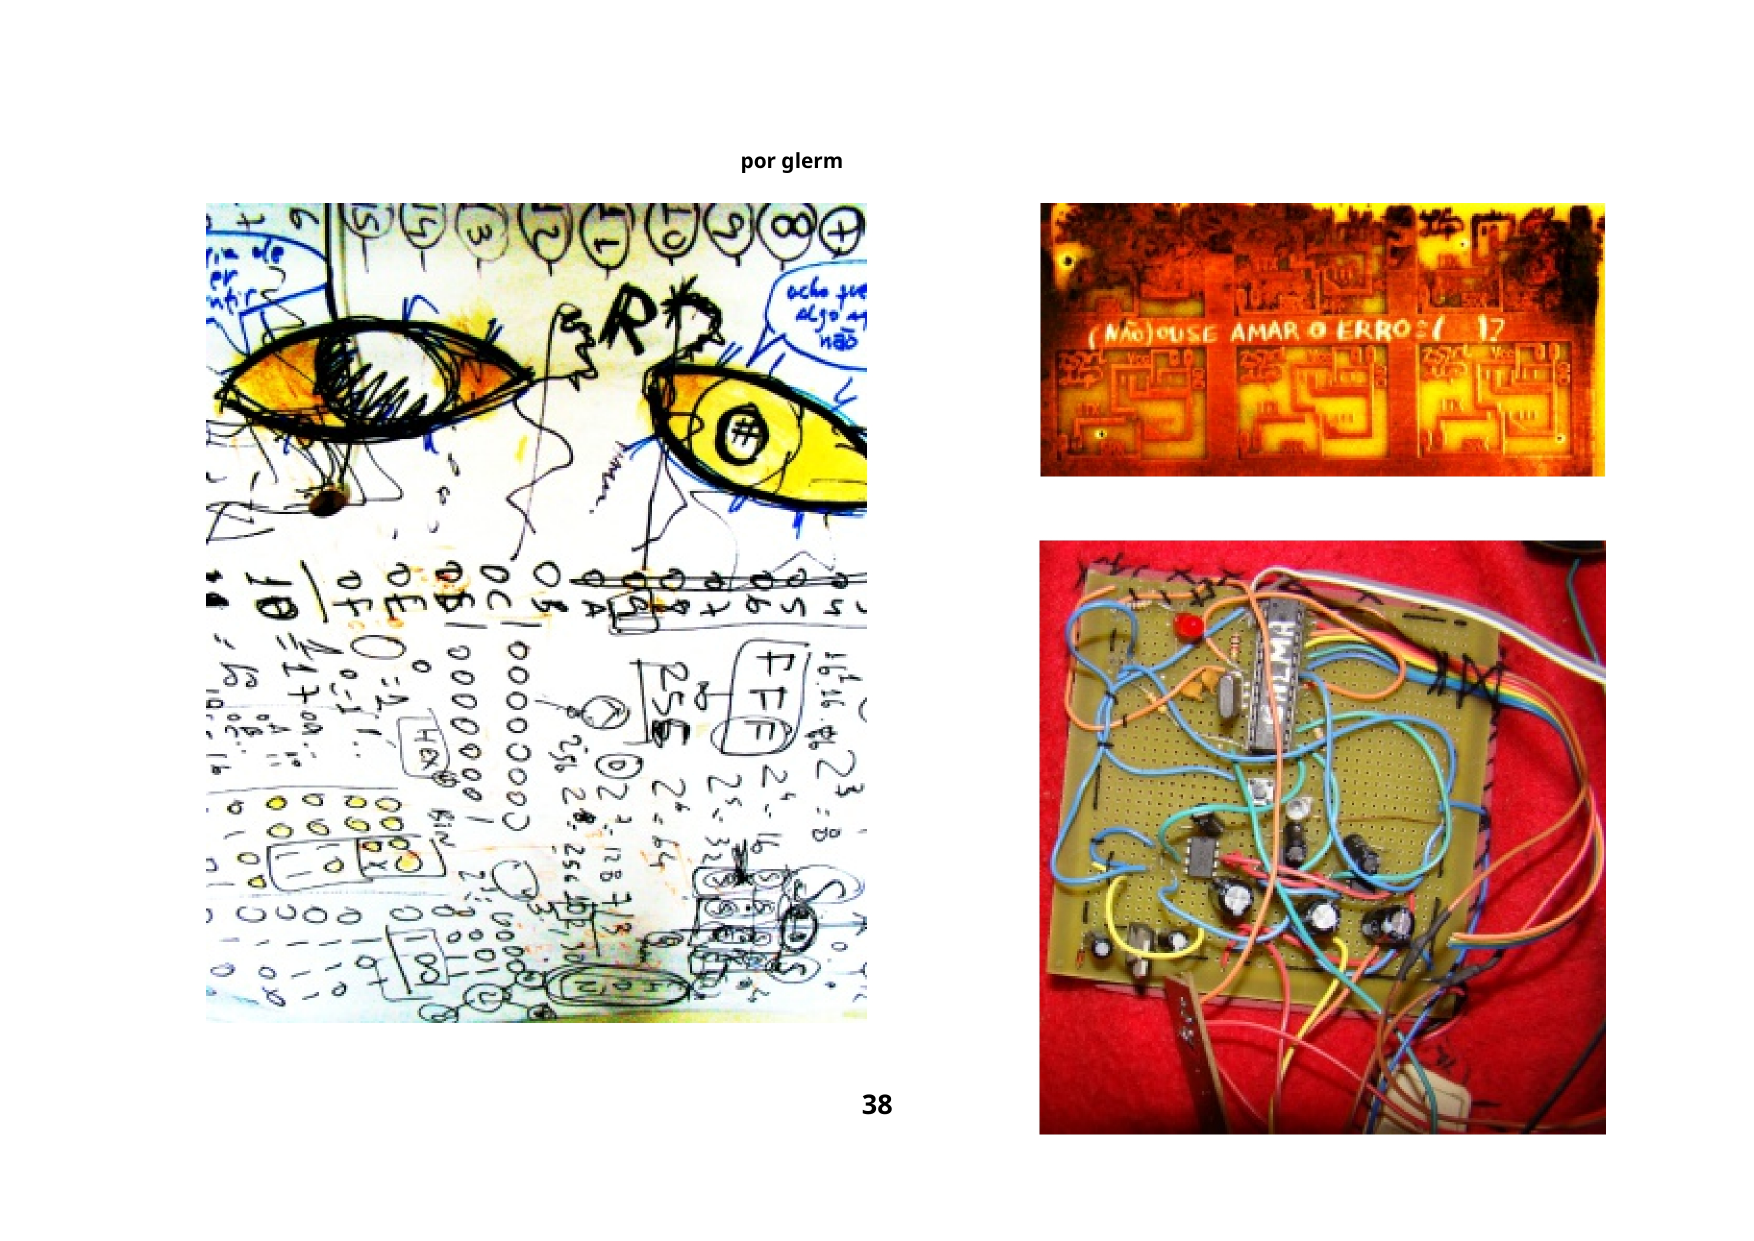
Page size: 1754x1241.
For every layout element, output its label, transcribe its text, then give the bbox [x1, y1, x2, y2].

picture [206, 203, 1606, 1135]
text por glerm [130, 147, 843, 175]
